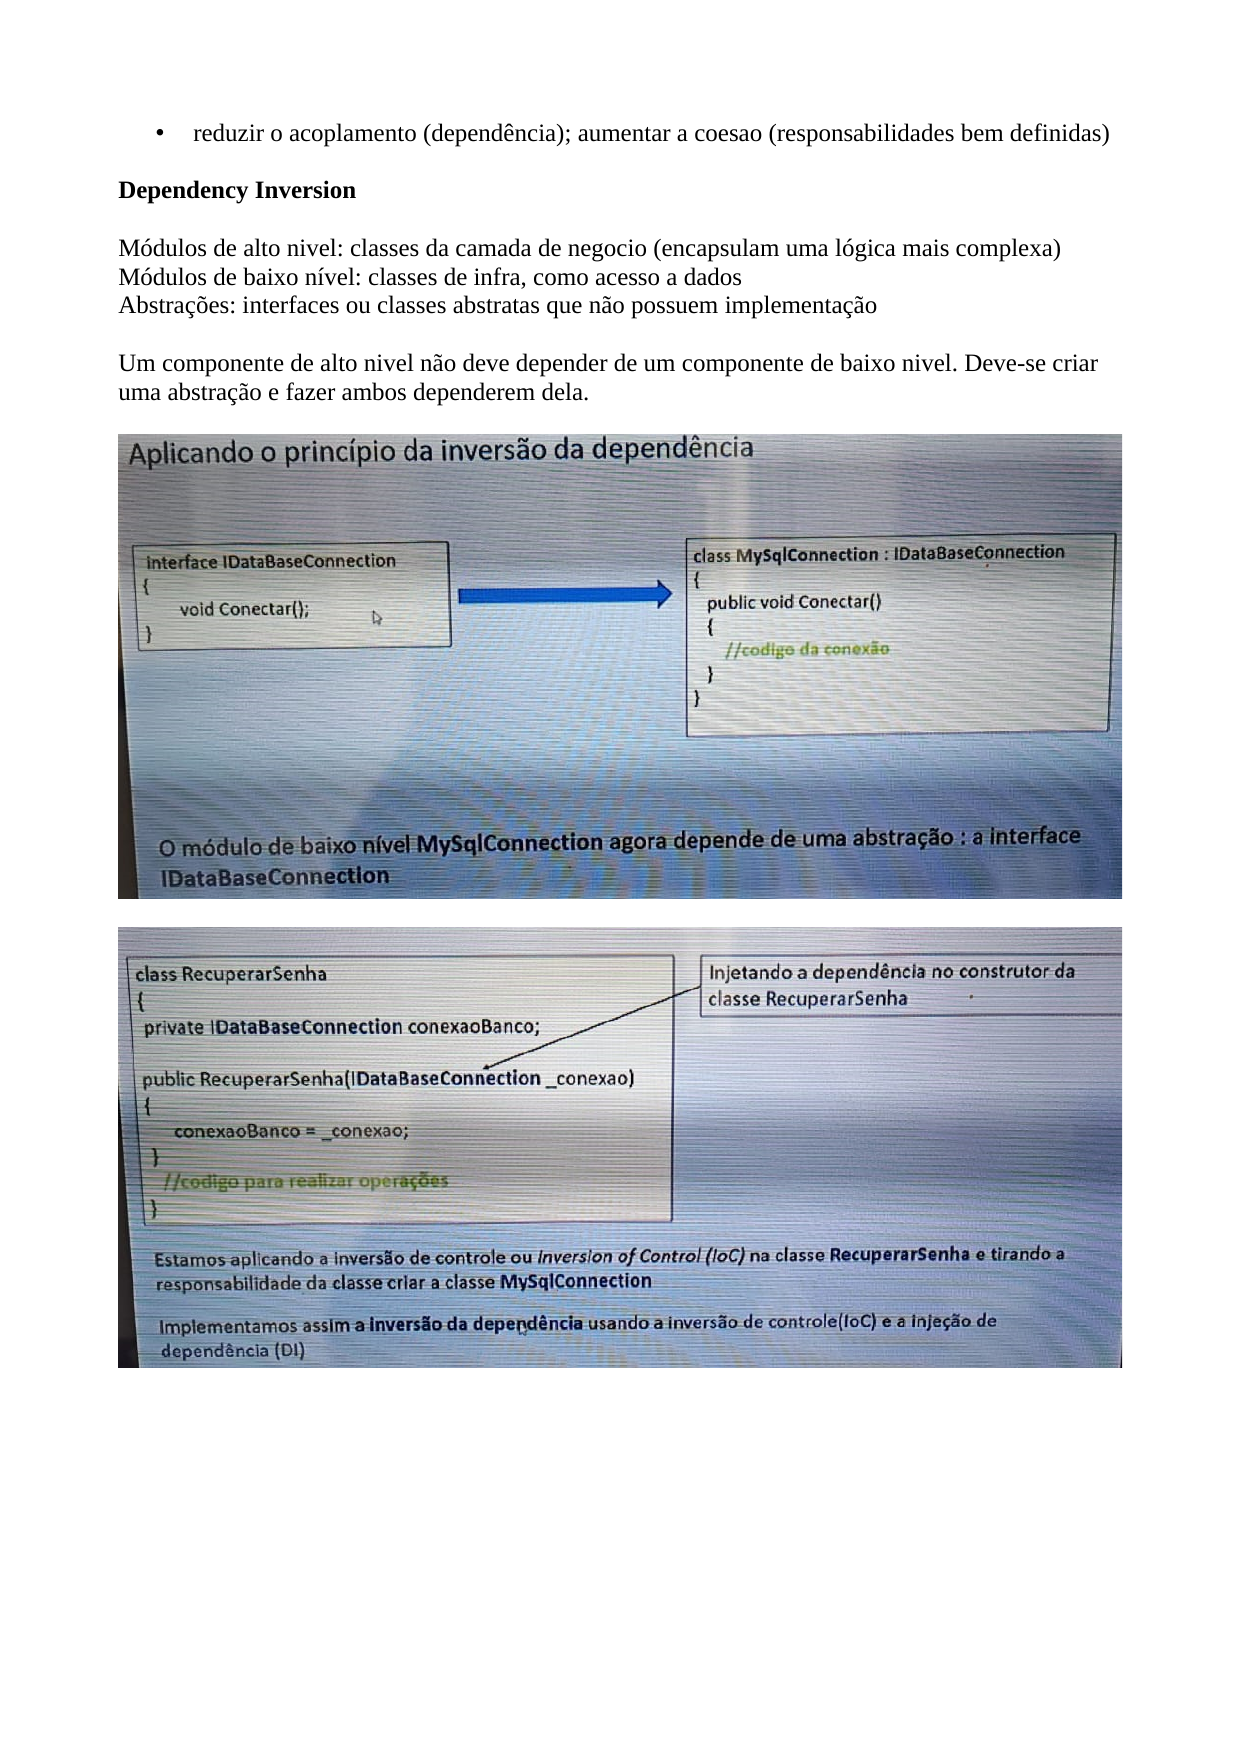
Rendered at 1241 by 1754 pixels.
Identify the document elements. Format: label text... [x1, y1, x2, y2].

picture [118, 434, 1123, 899]
text Abstrações: interfaces ou classes abstratas que não possuem implementação [118, 291, 1122, 319]
text Módulos de alto nivel: classes da camada de negocio (encapsulam uma lógica mais complexa) [118, 233, 1122, 262]
list reduzir o acoplamento (dependência); aumentar a coesao (responsabilidades bem definidas) [156, 118, 1122, 147]
text Um componente de alto nivel não deve depender de um componente de baixo nivel. Deve-se criar uma abstração e fazer ambos dependerem dela. [118, 348, 1122, 406]
picture [118, 927, 1123, 1368]
text Módulos de baixo nível: classes de infra, como acesso a dados [118, 262, 1122, 291]
text Dependency Inversion [118, 176, 1122, 204]
